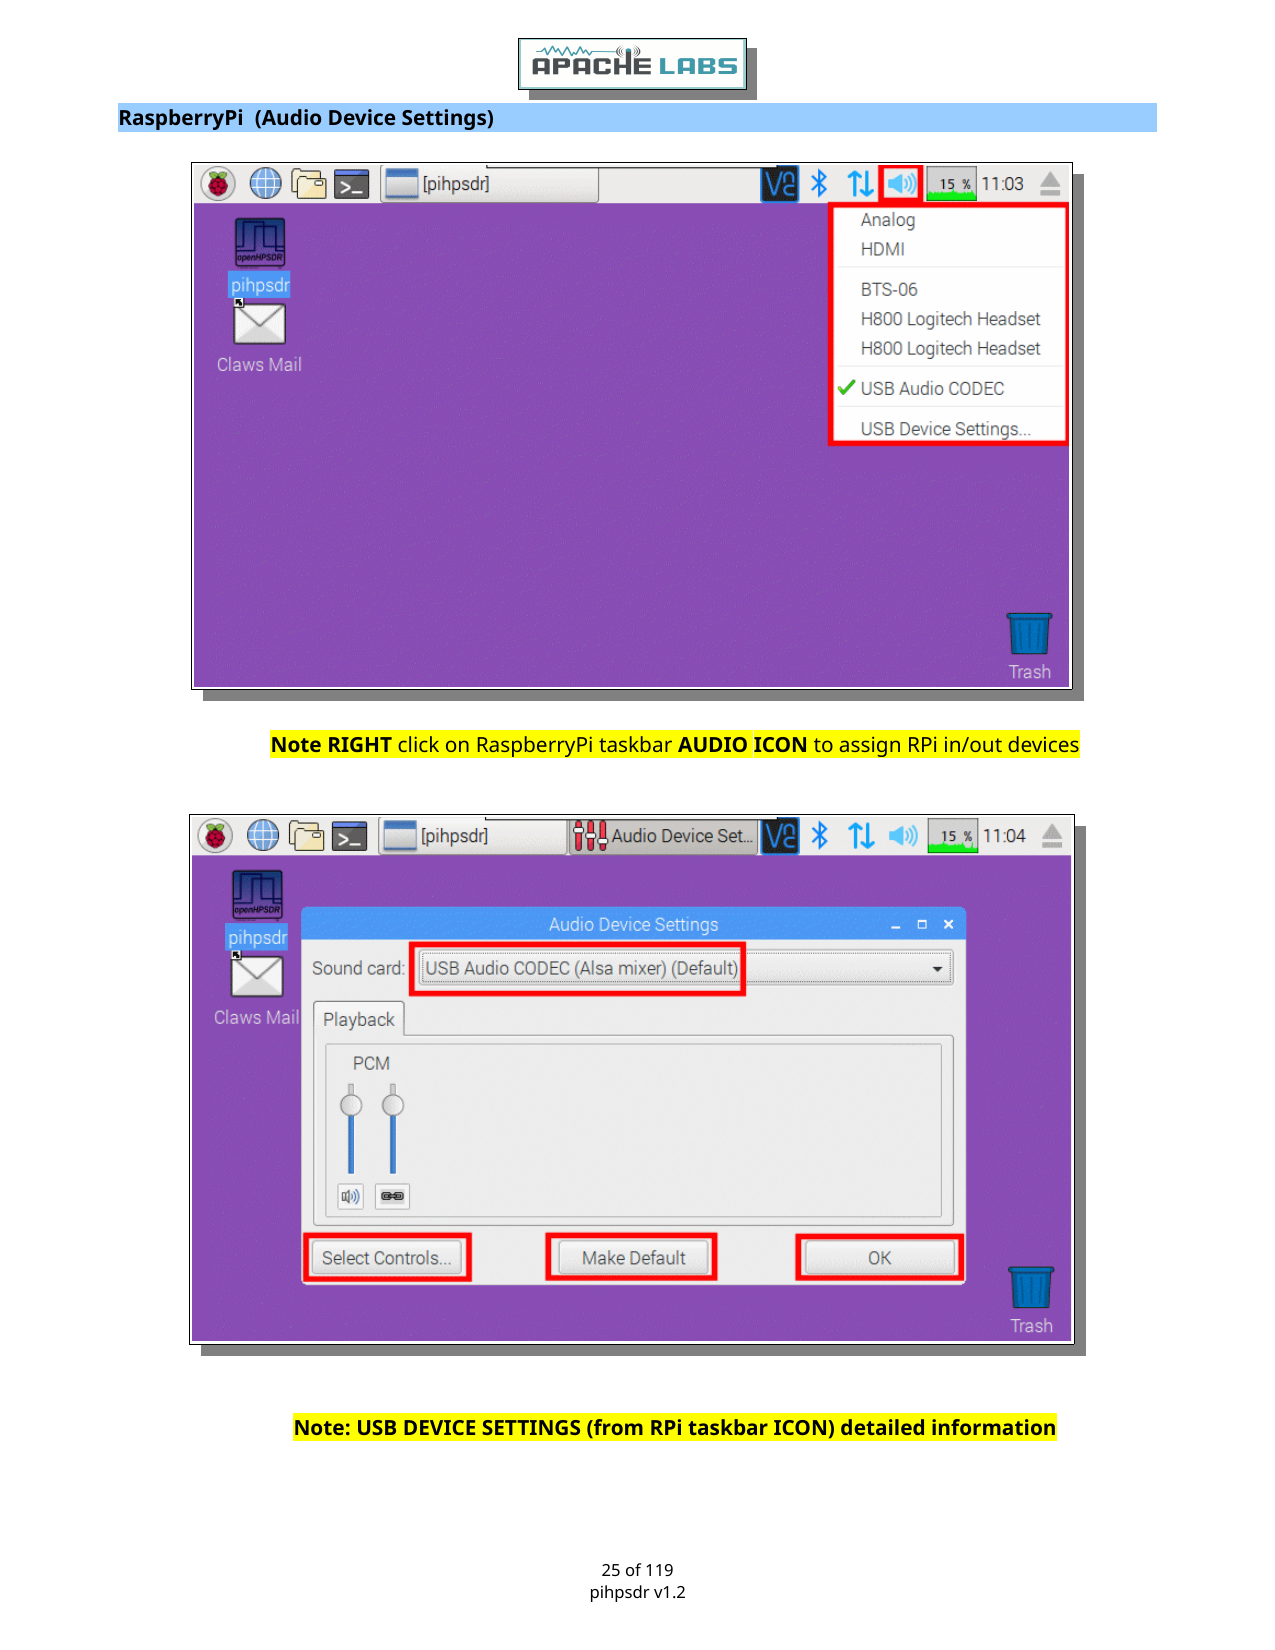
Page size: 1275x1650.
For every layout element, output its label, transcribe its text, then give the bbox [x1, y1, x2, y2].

list Note RIGHT click on RaspberryPi taskbar AUDIO ICON to assign RPi in/out devices [156, 730, 1157, 758]
picture [192, 817, 1072, 1341]
picture [521, 40, 744, 87]
list Note: USB DEVICE SETTINGS (from RPi taskbar ICON) detailed information [156, 1413, 1157, 1441]
picture [194, 165, 1069, 687]
subtitle RaspberryPi (Audio Device Settings) [118, 103, 1157, 132]
